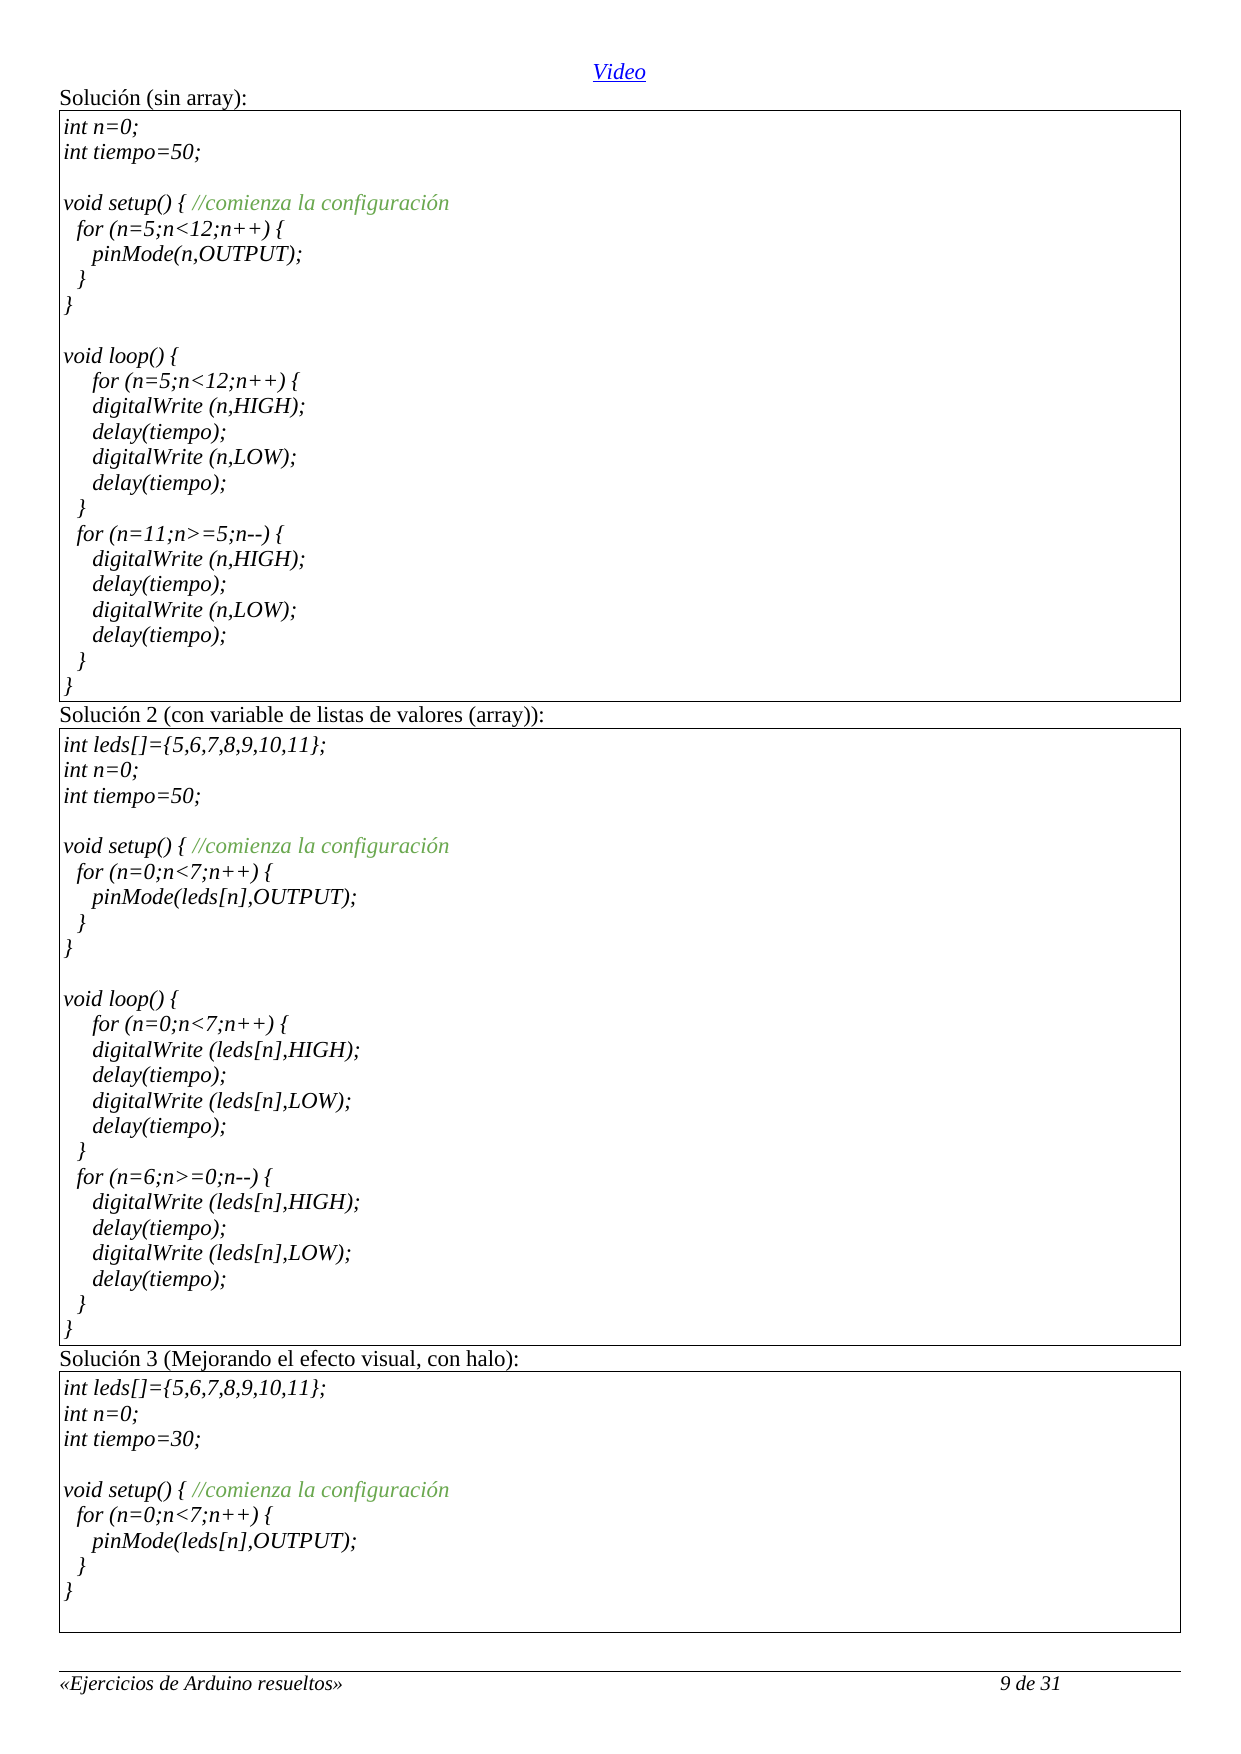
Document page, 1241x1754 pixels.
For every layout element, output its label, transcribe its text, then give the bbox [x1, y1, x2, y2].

text delay(tiempo); [229, 415, 1180, 440]
text int tiempo=30; [141, 1422, 1180, 1447]
text digitalWrite (n,LOW); [229, 440, 1180, 466]
text Solución (sin array): [59, 84, 1181, 110]
text } [60, 1134, 1180, 1160]
text digitalWrite (leds[n],HIGH); [276, 1185, 1180, 1211]
text digitalWrite (leds[n],LOW); [229, 1084, 1180, 1109]
text int n=0; [141, 1397, 1180, 1422]
text } [88, 1287, 1180, 1312]
text delay(tiempo); [229, 618, 1180, 644]
text void setup() { //comienza la configuración [60, 186, 1180, 212]
text digitalWrite (n,LOW); [229, 593, 1180, 618]
text } [60, 1312, 1180, 1345]
text int n=0; [141, 753, 1180, 779]
text delay(tiempo); [229, 466, 1180, 491]
text } [88, 491, 1180, 517]
text for (n=0;n<7;n++) { [276, 855, 1180, 880]
text } [88, 1549, 1180, 1574]
text pinMode(n,OUTPUT); [287, 237, 1180, 262]
text for (n=11;n>=5;n--) { [88, 517, 1180, 542]
text delay(tiempo); [229, 567, 1180, 593]
text Solución 3 (Mejorando el efecto visual, con halo): [520, 1346, 1181, 1371]
text } [88, 262, 1180, 288]
text void setup() { //comienza la configuración [60, 829, 1180, 855]
text pinMode(leds[n],OUTPUT); [276, 880, 1180, 906]
text for (n=5;n<12;n++) { [287, 212, 1180, 237]
text int n=0; [60, 111, 1180, 135]
text void setup() { //comienza la configuración [60, 1473, 1180, 1498]
text digitalWrite (leds[n],LOW); [229, 1236, 1180, 1262]
text delay(tiempo); [229, 1262, 1180, 1287]
text Video [648, 59, 1181, 84]
text } [60, 1574, 1180, 1600]
text delay(tiempo); [229, 1058, 1180, 1084]
text delay(tiempo); [229, 1211, 1180, 1236]
text digitalWrite (n,HIGH); [60, 389, 1180, 415]
text Solución 2 (con variable de listas de valores (array)): [60, 702, 1181, 728]
text int leds[]={5,6,7,8,9,10,11}; [60, 729, 1180, 753]
text int tiempo=50; [141, 135, 1180, 161]
text Video [59, 59, 593, 84]
text delay(tiempo); [229, 1109, 1180, 1134]
text pinMode(leds[n],OUTPUT); [276, 1524, 1180, 1549]
text digitalWrite (n,HIGH); [287, 542, 1180, 567]
text for (n=0;n<7;n++) { [181, 1007, 1180, 1033]
text void loop() { [60, 982, 1180, 1007]
text for (n=6;n>=0;n--) { [88, 1160, 1180, 1185]
text int tiempo=50; [141, 779, 1180, 804]
text } [60, 669, 1180, 701]
text for (n=5;n<12;n++) { [181, 364, 1180, 389]
text void loop() { [60, 339, 1180, 364]
text } [74, 288, 1180, 313]
text } [74, 931, 1180, 957]
text } [88, 906, 1180, 931]
text } [88, 644, 1180, 669]
text int leds[]={5,6,7,8,9,10,11}; [60, 1372, 1180, 1397]
text digitalWrite (leds[n],HIGH); [291, 1033, 1180, 1058]
text for (n=0;n<7;n++) { [276, 1498, 1180, 1524]
